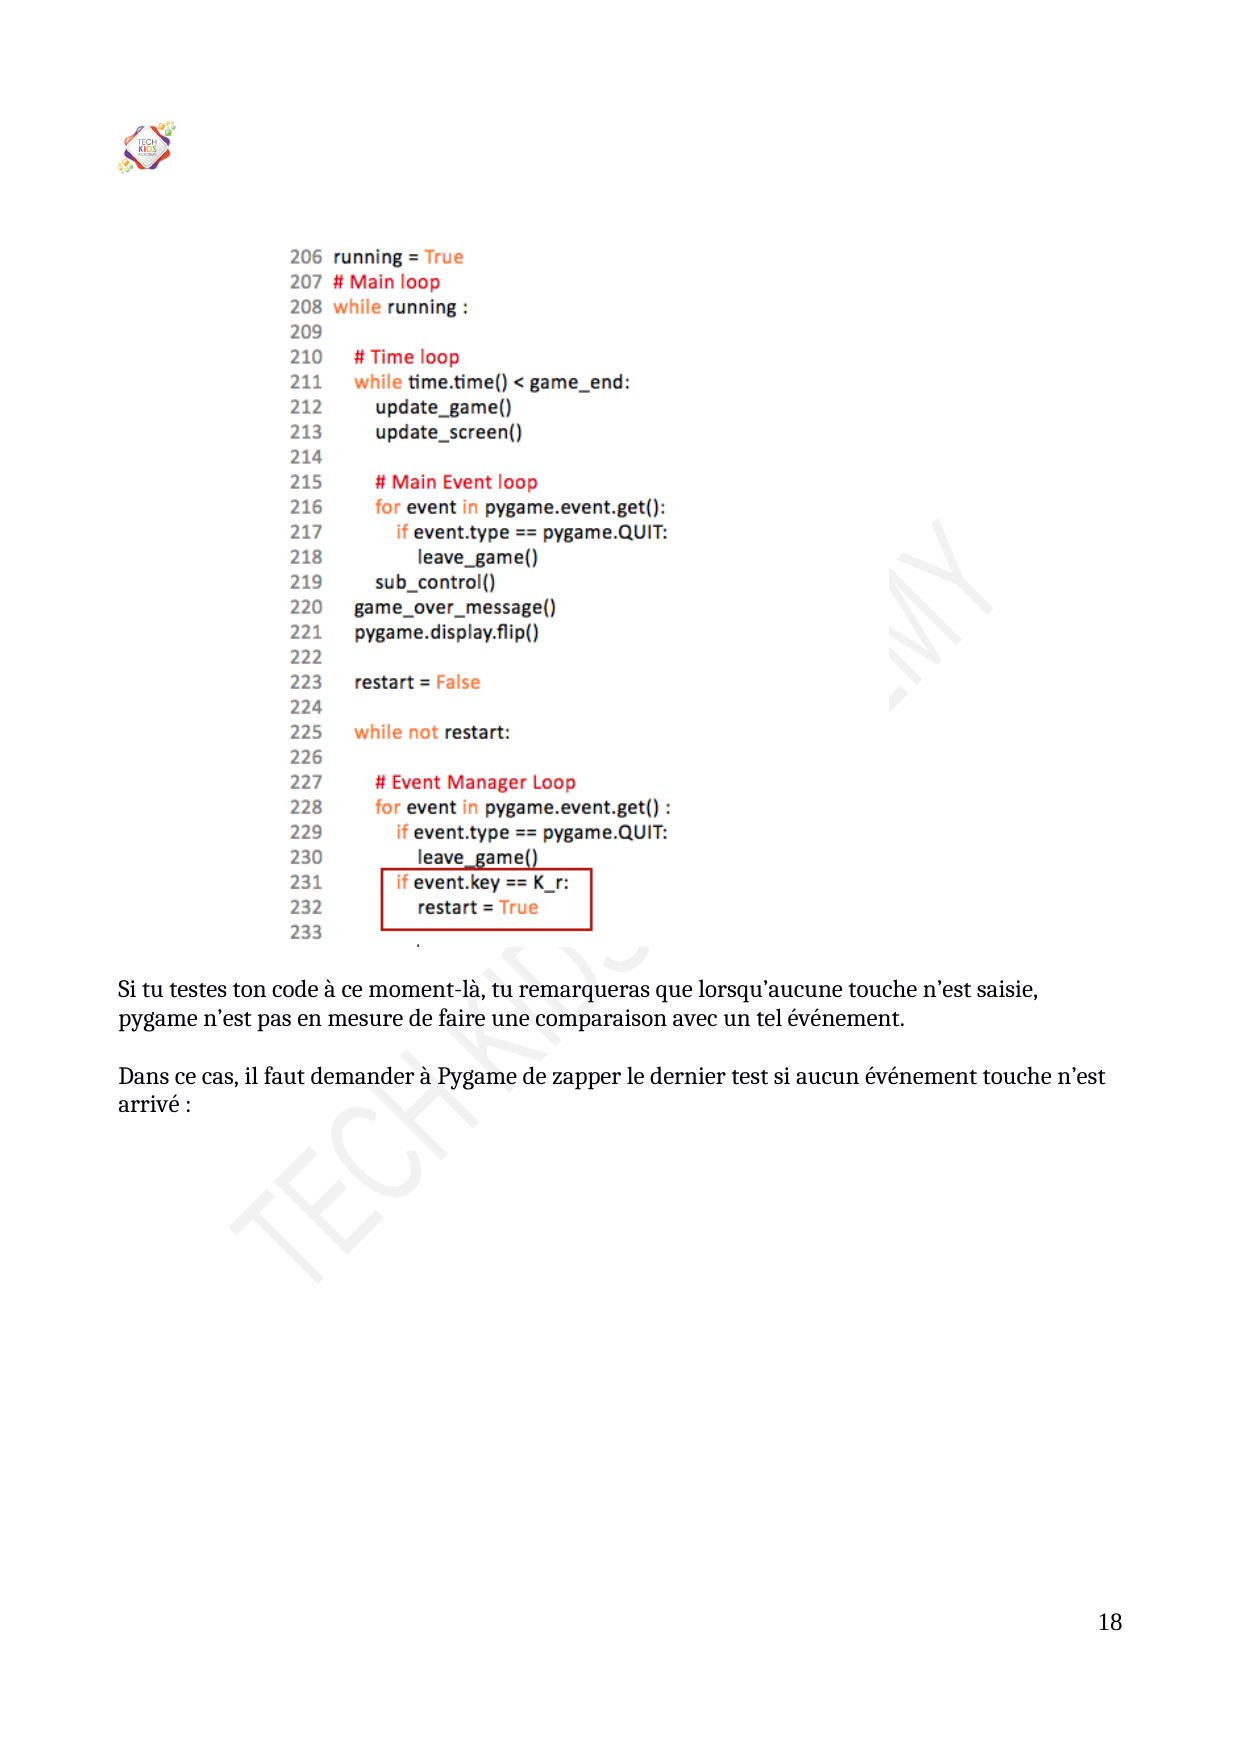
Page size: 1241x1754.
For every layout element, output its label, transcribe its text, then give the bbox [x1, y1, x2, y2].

picture [286, 240, 889, 947]
text Dans ce cas, il faut demander à Pygame de zapper le dernier test si aucun événement touche n’est arrivé : [118, 1062, 430, 1119]
text Dans ce cas, il faut demander à Pygame de zapper le dernier test si aucun événement touche n’est arrivé : [420, 1062, 1122, 1119]
text Si tu testes ton code à ce moment-là, tu remarqueras que lorsqu’aucune touche n’est saisie, pygame n’est pas en mesure de faire une comparaison avec un tel événement. [498, 975, 1122, 1033]
text Si tu testes ton code à ce moment-là, tu remarqueras que lorsqu’aucune touche n’est saisie, pygame n’est pas en mesure de faire une comparaison avec un tel événement. [118, 975, 540, 1033]
picture [118, 118, 176, 176]
